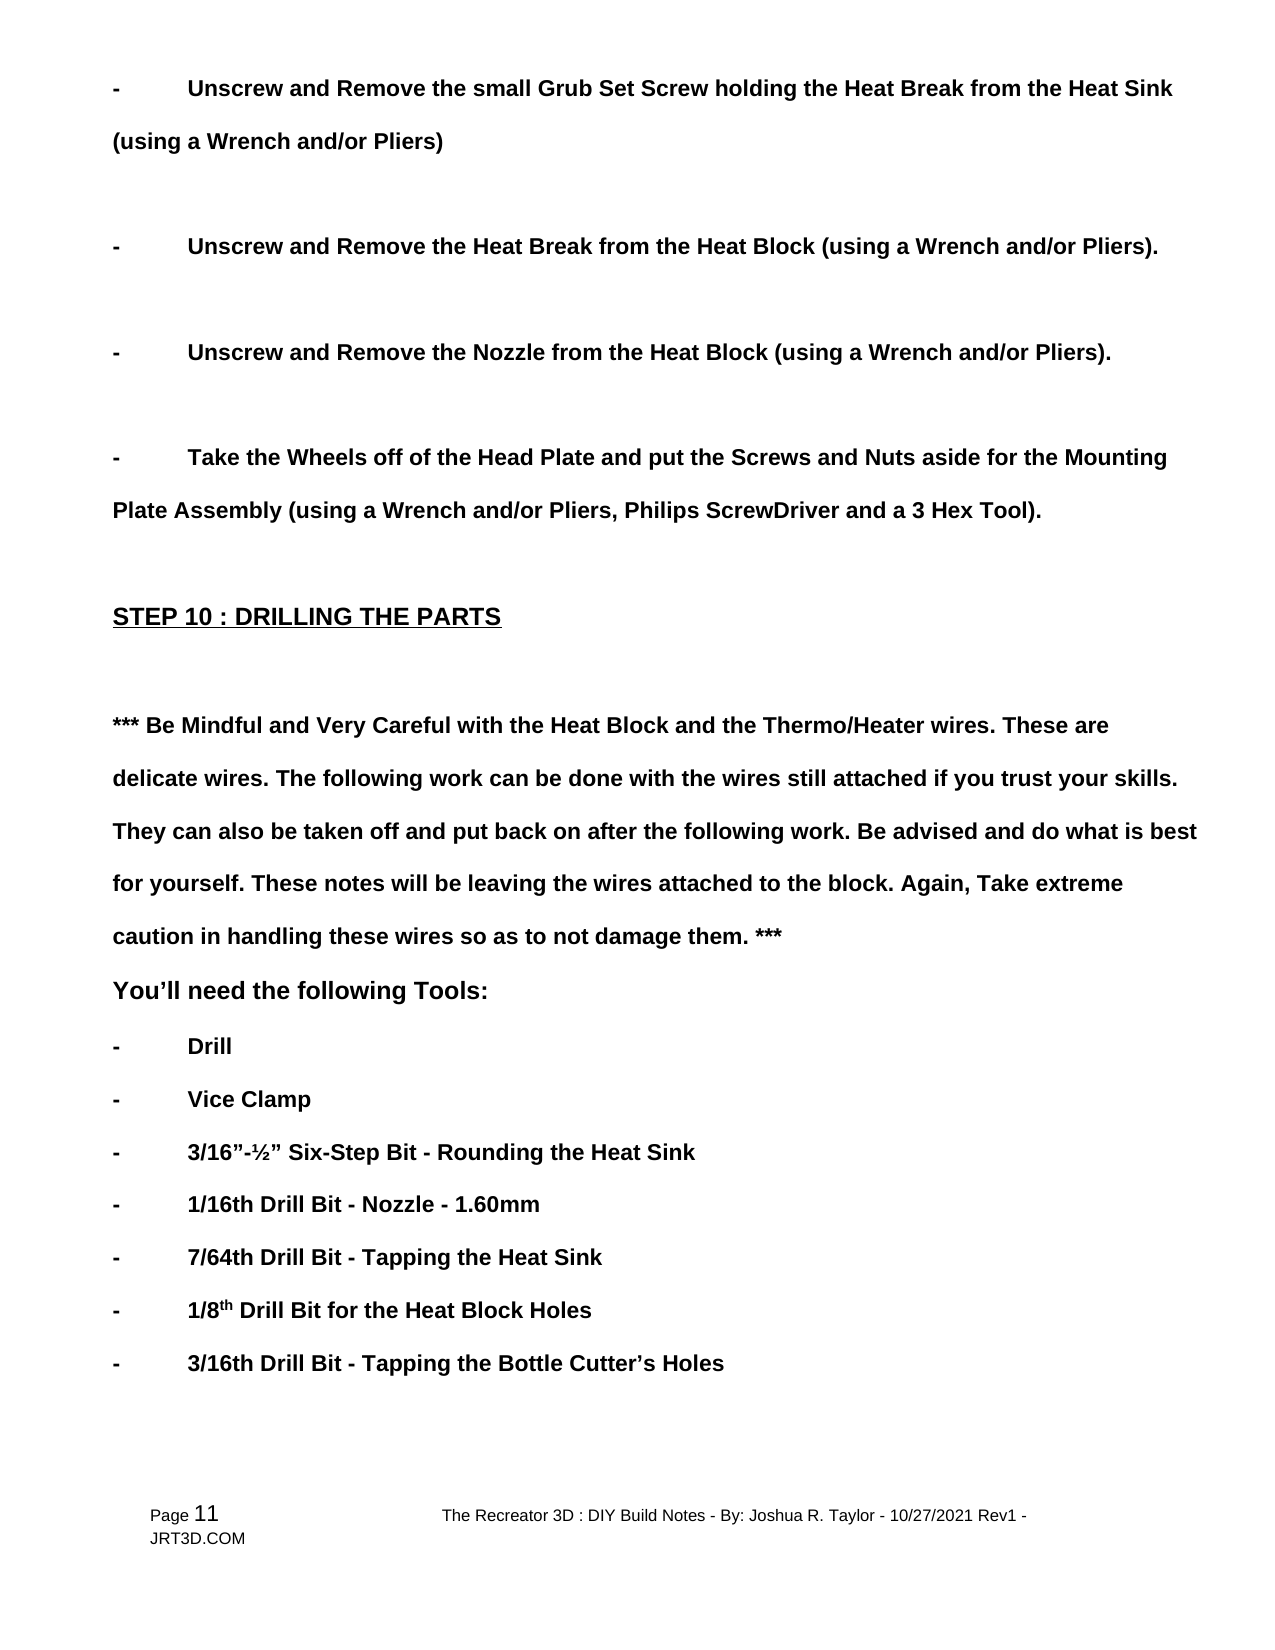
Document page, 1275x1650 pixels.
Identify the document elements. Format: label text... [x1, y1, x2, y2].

text STEP 10 : DRILLING THE PARTS [112, 602, 1200, 631]
text - Unscrew and Remove the Nozzle from the Heat Block (using a Wrench and/or Pliers). [112, 338, 1200, 365]
text - Drill [112, 1033, 1200, 1060]
text - Unscrew and Remove the Heat Break from the Heat Block (using a Wrench and/or Pliers). [112, 233, 1200, 259]
text - Take the Wheels off of the Head Plate and put the Screws and Nuts aside for the Mounting Plate Assembly (using a Wrench and/or Pliers, Philips ScrewDriver and a 3 Hex Tool). [112, 444, 1200, 523]
text - 3/16th Drill Bit - Tapping the Bottle Cutter’s Holes [112, 1349, 1200, 1429]
text *** Be Mindful and Very Careful with the Heat Block and the Thermo/Heater wires. These are delicate wires. The following work can be done with the wires still attached if you trust your skills. They can also be taken off and put back on after the following work. Be advised and do what is best for yourself. These notes will be leaving the wires attached to the block. Again, Take extreme caution in handling these wires so as to not damage them. *** [112, 712, 1200, 949]
text [112, 1455, 1200, 1481]
text - 7/64th Drill Bit - Tapping the Heat Sink [112, 1244, 1200, 1271]
text - 1/16th Drill Bit - Nozzle - 1.60mm [112, 1191, 1200, 1218]
text - 1/8th Drill Bit for the Heat Block Holes [112, 1297, 1200, 1323]
text - Unscrew and Remove the small Grub Set Screw holding the Heat Break from the Heat Sink (using a Wrench and/or Pliers) [112, 75, 1200, 154]
text You’ll need the following Tools: [112, 976, 1200, 1004]
text - 3/16”-½” Six-Step Bit - Rounding the Heat Sink [112, 1139, 1200, 1165]
text - Vice Clamp [112, 1086, 1200, 1112]
